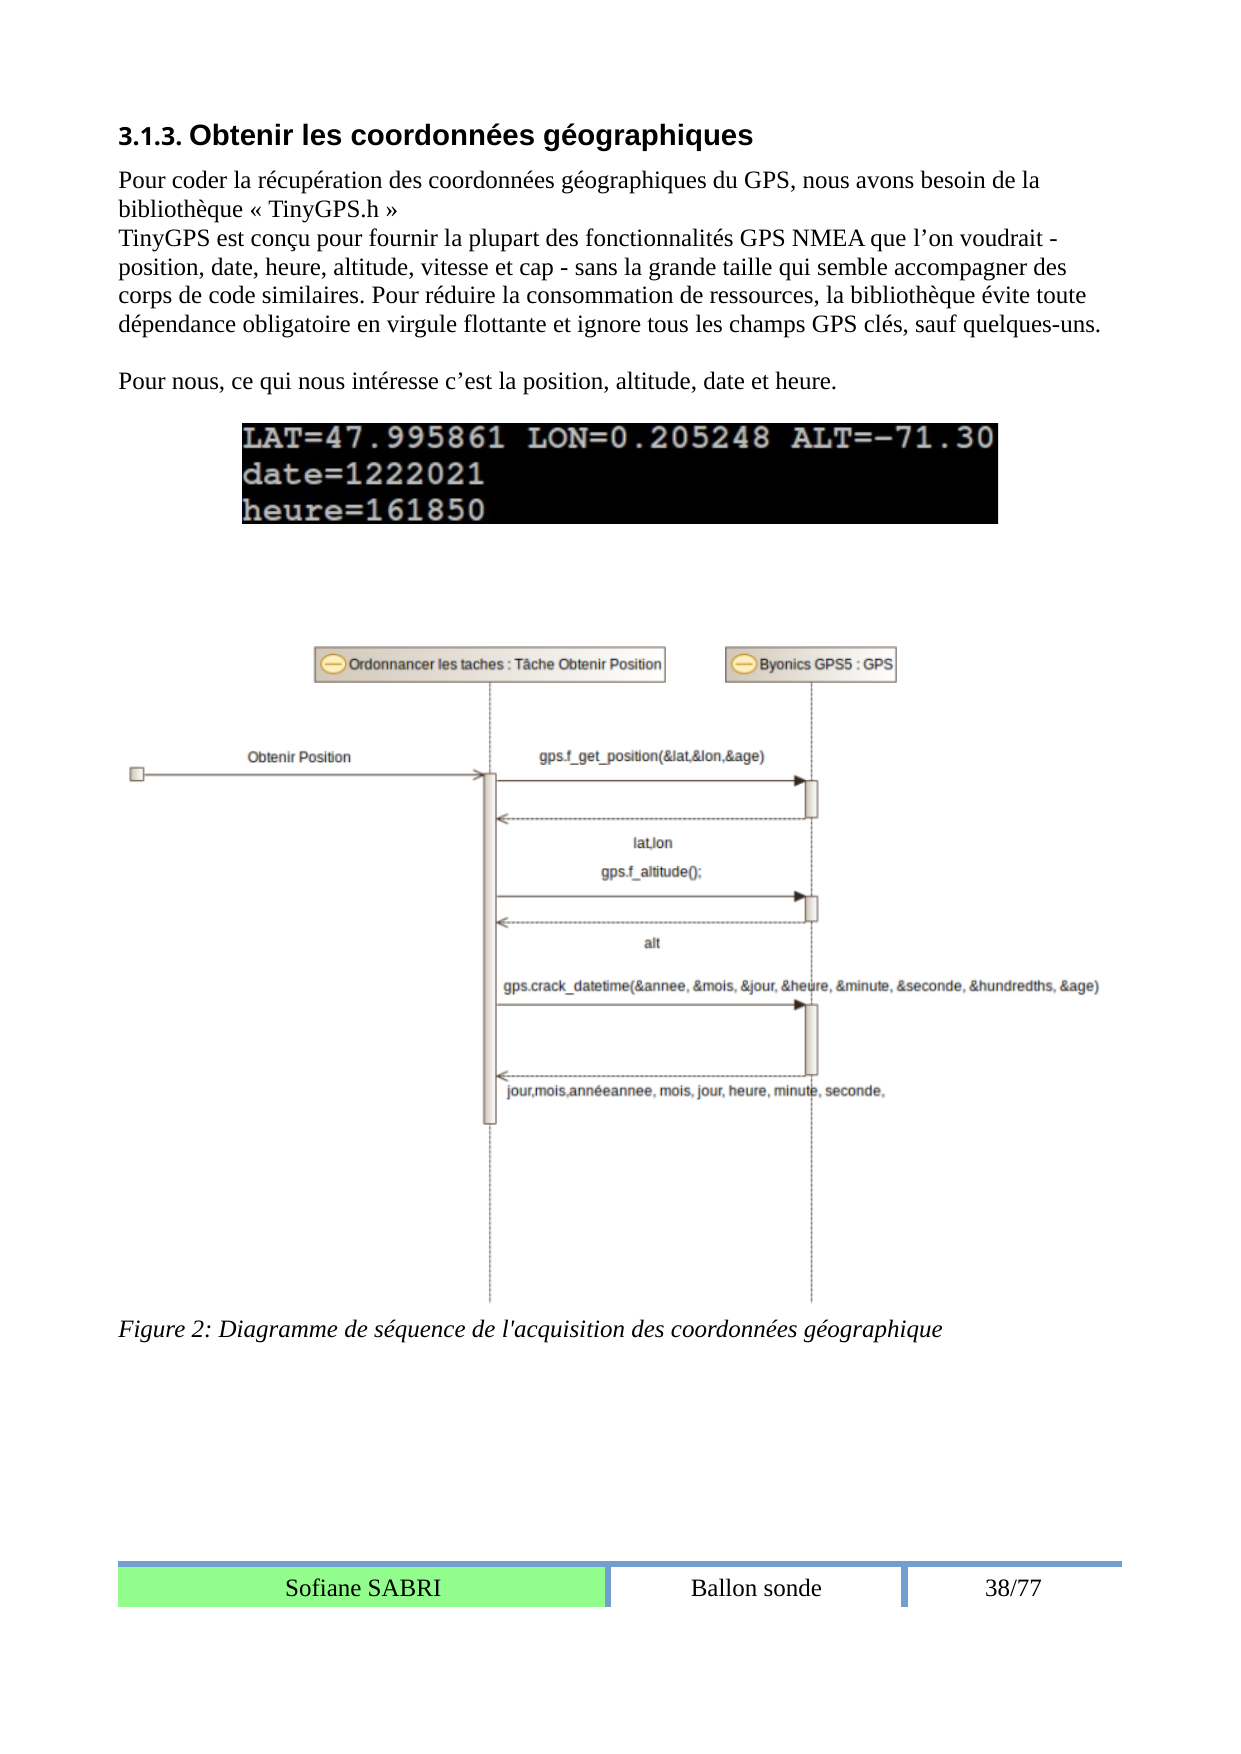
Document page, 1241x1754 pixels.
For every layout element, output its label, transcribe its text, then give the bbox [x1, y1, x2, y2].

picture [118, 635, 1123, 1314]
text Figure 2: Diagramme de séquence de l'acquisition des coordonnées géographique [118, 1314, 1122, 1343]
picture [242, 423, 999, 524]
text Pour coder la récupération des coordonnées géographiques du GPS, nous avons besoin de la bibliothèque « TinyGPS.h » [118, 165, 1122, 223]
text TinyGPS est conçu pour fournir la plupart des fonctionnalités GPS NMEA que l’on voudrait - position, date, heure, altitude, vitesse et cap - sans la grande taille qui semble accompagner des corps de code similaires. Pour réduire la consommation de ressources, la bibliothèque évite toute dépendance obligatoire en virgule flottante et ignore tous les champs GPS clés, sauf quelques-uns. [118, 223, 1122, 338]
subtitle Obtenir les coordonnées géographiques [118, 118, 1122, 153]
text Pour nous, ce qui nous intéresse c’est la position, altitude, date et heure. [118, 366, 1122, 395]
